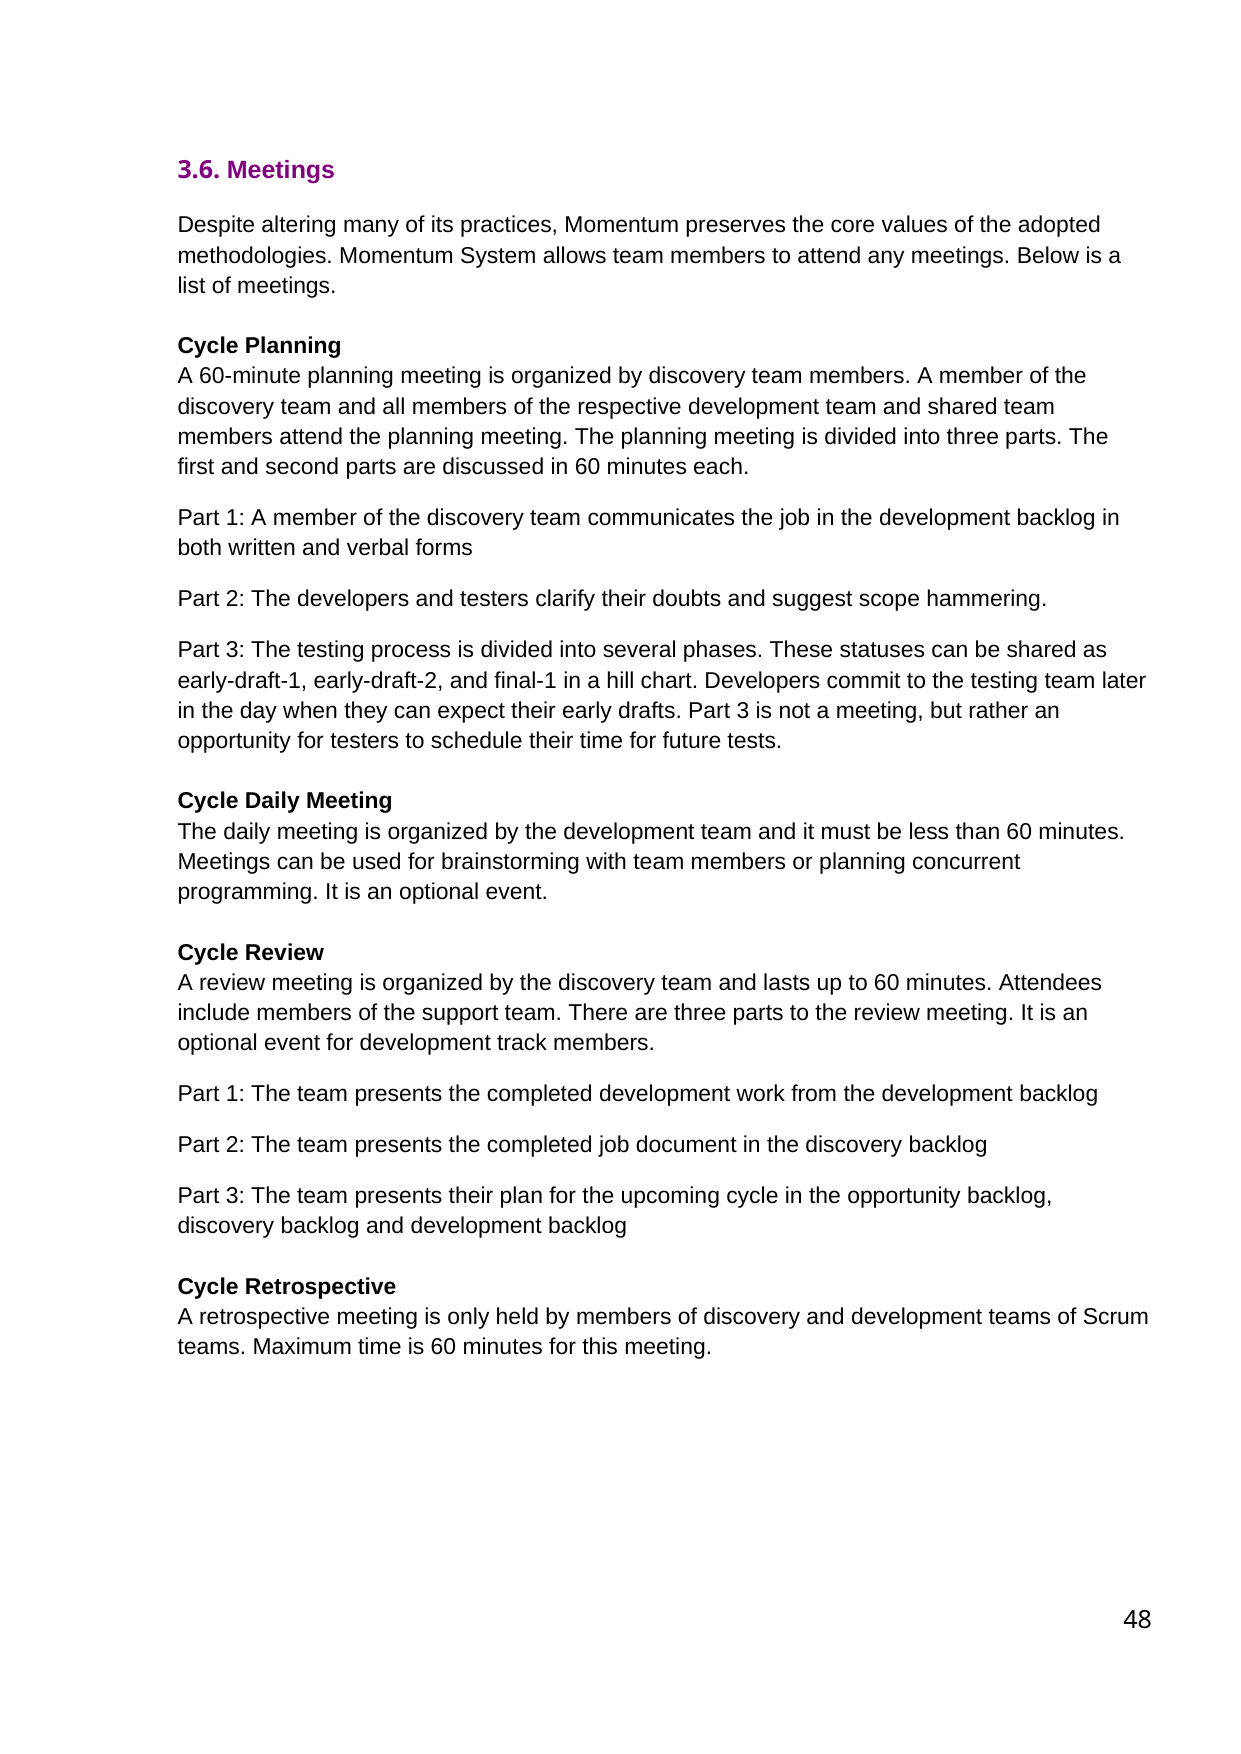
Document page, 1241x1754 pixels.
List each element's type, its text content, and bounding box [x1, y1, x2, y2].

text Part 2: The developers and testers clarify their doubts and suggest scope hammering. [177, 585, 1152, 612]
subtitle 3.6. Meetings [177, 151, 1152, 186]
text Part 3: The team presents their plan for the upcoming cycle in the opportunity backlog, discovery backlog and development backlog Cycle Retrospective A retrospective meeting is only held by members of discovery and development teams of Scrum teams. Maximum time is 60 minutes for this meeting. [177, 1182, 1152, 1360]
text Part 2: The team presents the completed job document in the discovery backlog [177, 1131, 1152, 1158]
text Part 3: The testing process is divided into several phases. These statuses can be shared as early-draft-1, early-draft-2, and final-1 in a hill chart. Developers commit to the testing team later in the day when they can expect their early drafts. Part 3 is not a meeting, but rather an opportunity for testers to schedule their time for future tests. Cycle Daily Meeting The daily meeting is organized by the development team and it must be less than 60 minutes. Meetings can be used for brainstorming with team members or planning concurrent programming. It is an optional event. Cycle Review A review meeting is organized by the discovery team and lasts up to 60 minutes. Attendees include members of the support team. There are three parts to the review meeting. It is an optional event for development track members. [177, 636, 1152, 1056]
text Part 1: A member of the discovery team communicates the job in the development backlog in both written and verbal forms [177, 504, 1152, 561]
text Part 1: The team presents the completed development work from the development backlog [177, 1080, 1152, 1107]
text Despite altering many of its practices, Momentum preserves the core values of the adopted methodologies. Momentum System allows team members to attend any meetings. Below is a list of meetings. Cycle Planning A 60-minute planning meeting is organized by discovery team members. A member of the discovery team and all members of the respective development team and shared team members attend the planning meeting. The planning meeting is divided into three parts. The first and second parts are discussed in 60 minutes each. [177, 211, 1152, 479]
